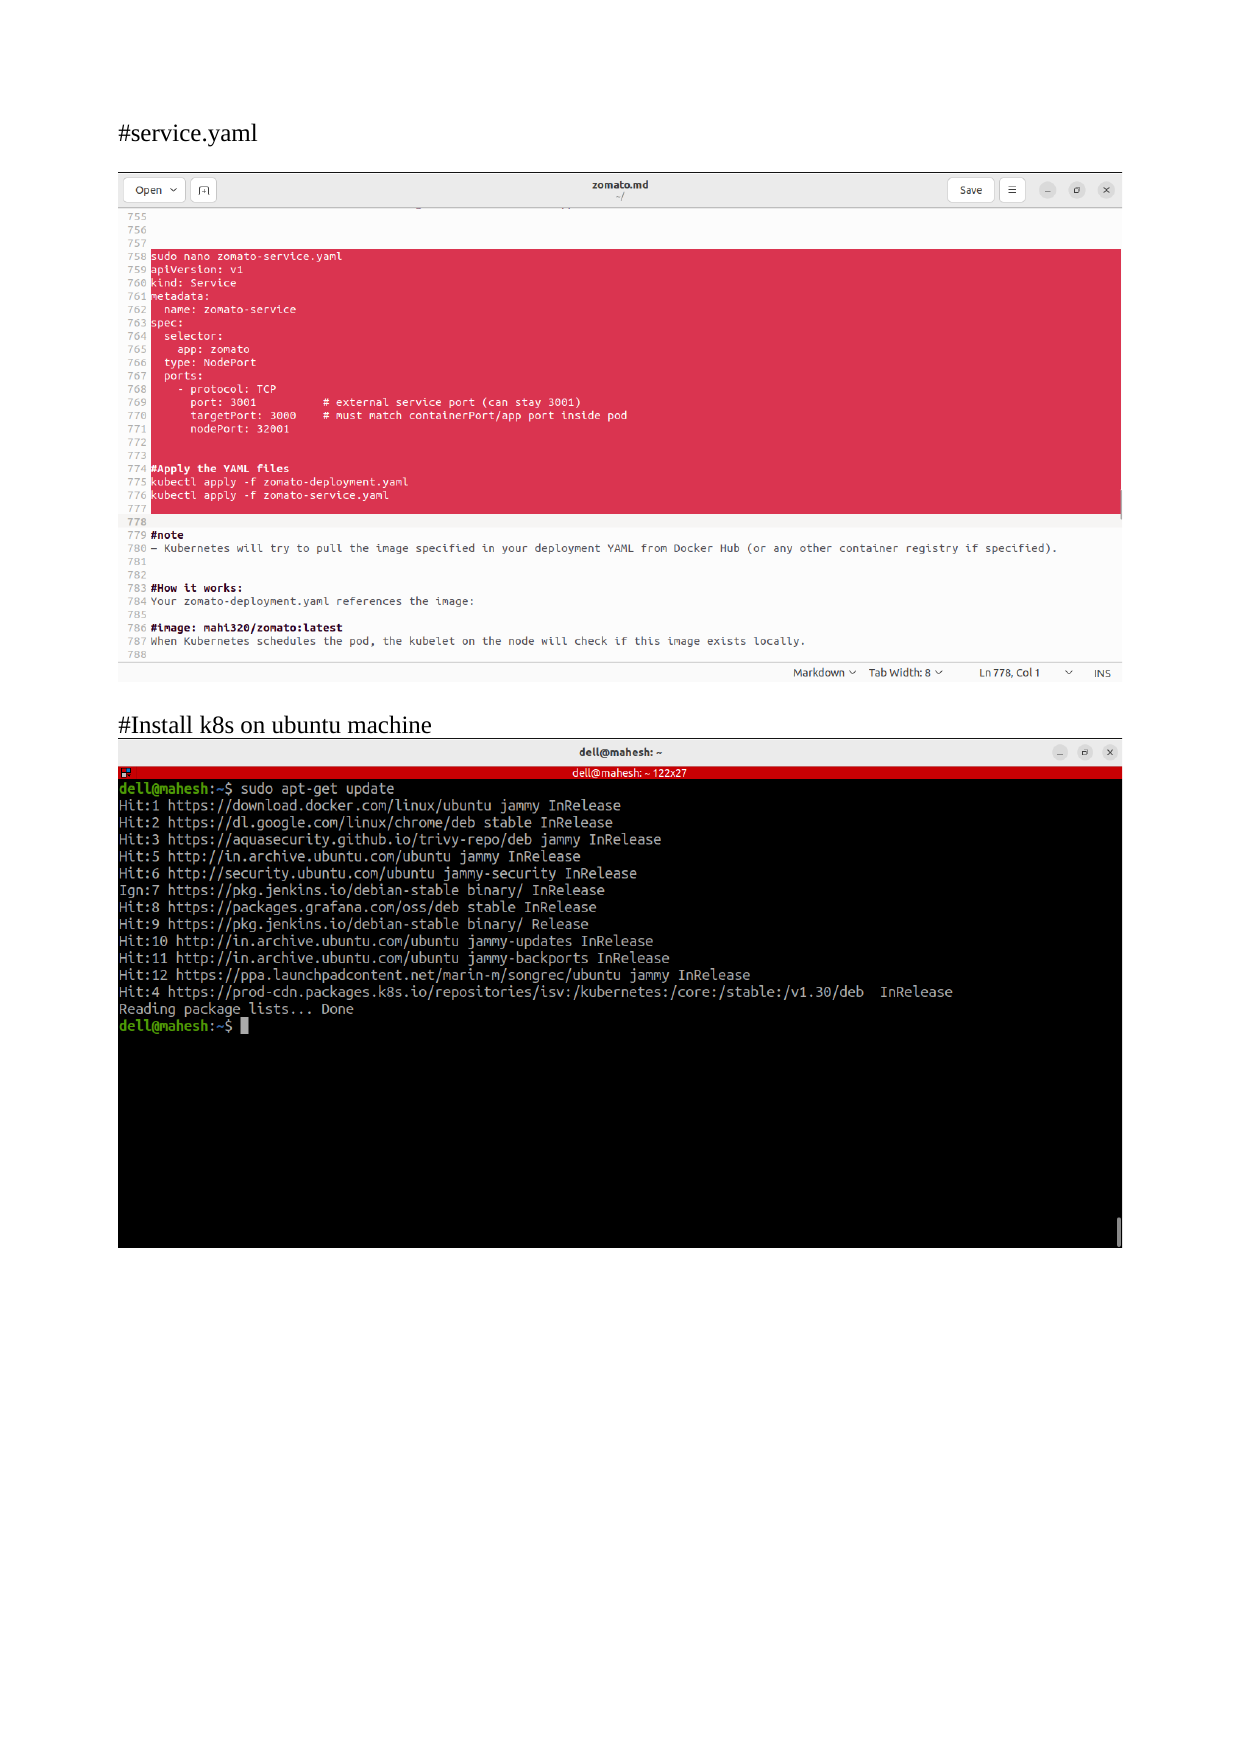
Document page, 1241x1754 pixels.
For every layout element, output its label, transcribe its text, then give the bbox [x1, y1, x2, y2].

picture [118, 738, 1123, 1248]
text #Install k8s on ubuntu machine [118, 710, 1122, 738]
picture [118, 172, 1123, 682]
text #service.yaml [118, 118, 1122, 147]
